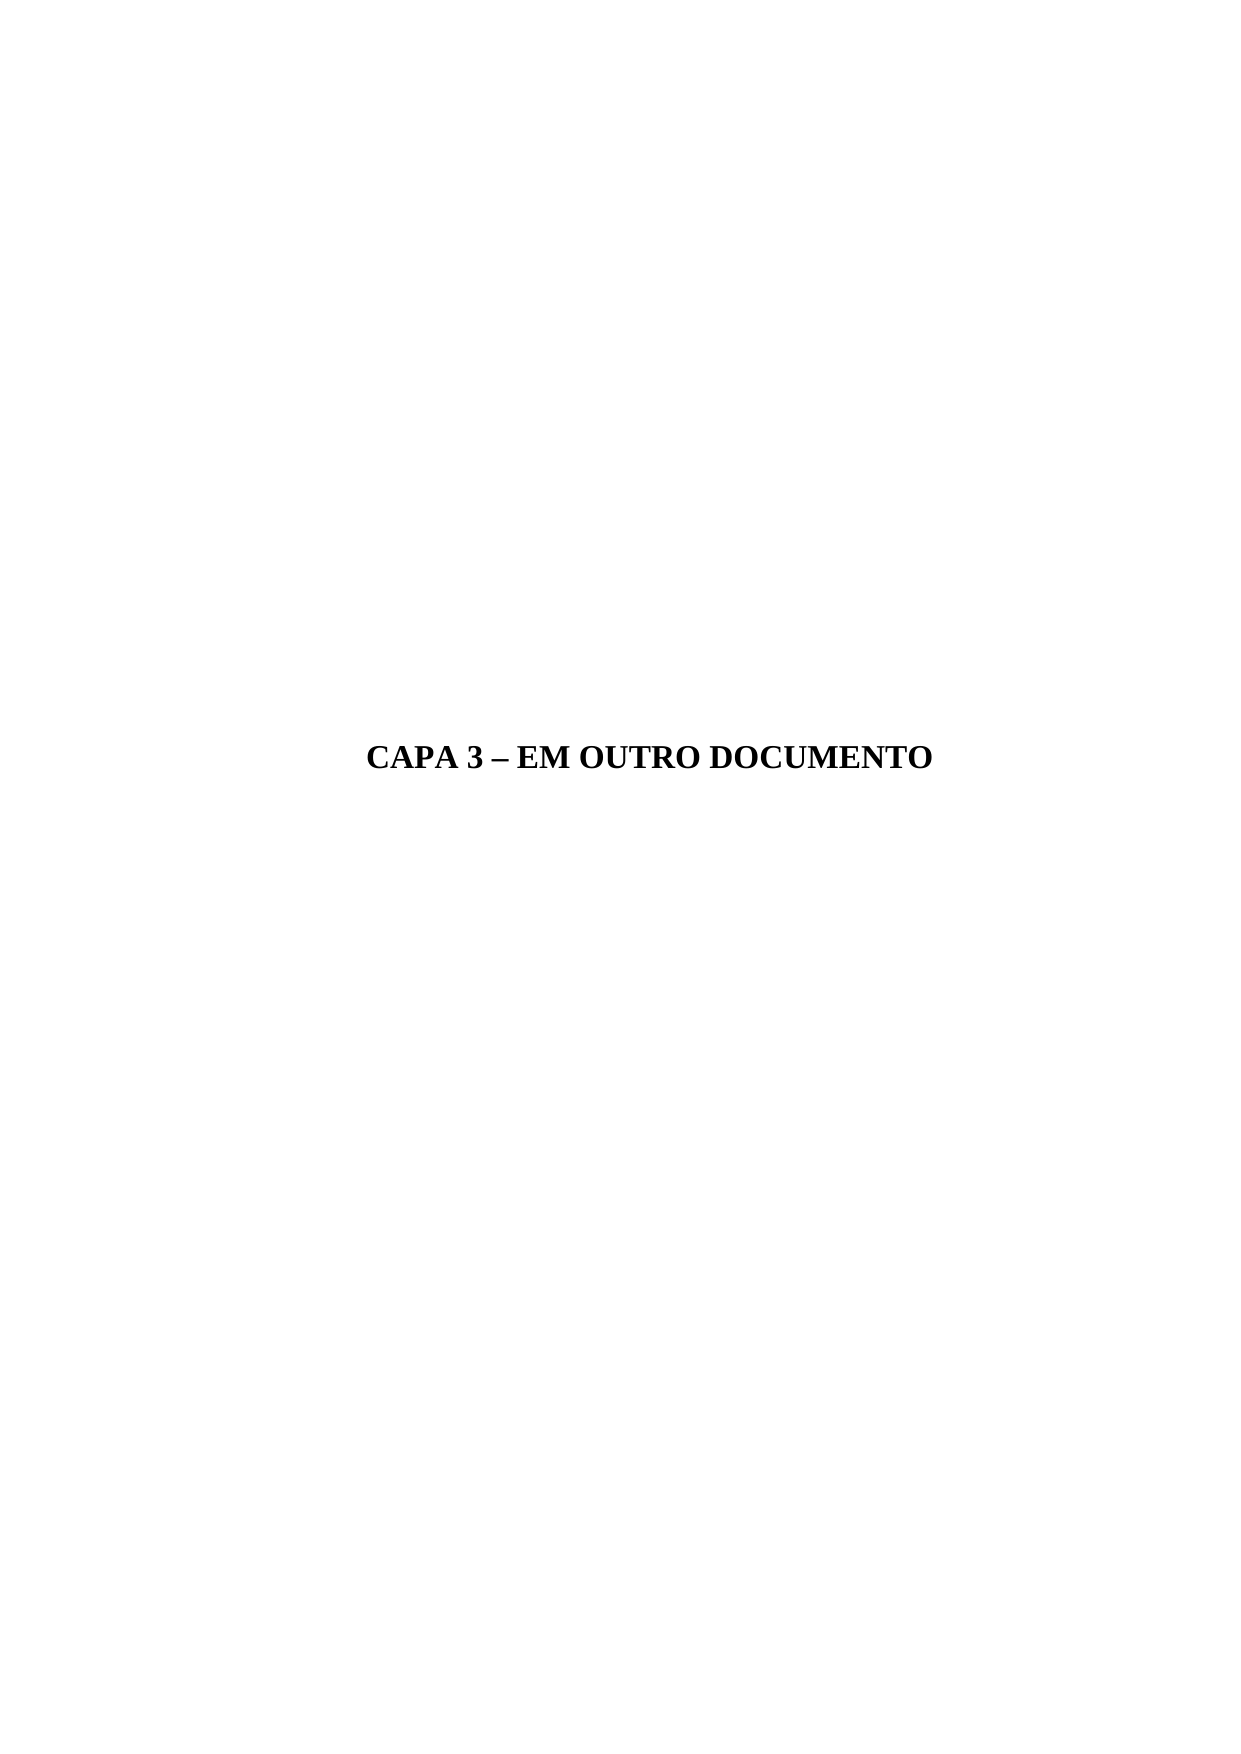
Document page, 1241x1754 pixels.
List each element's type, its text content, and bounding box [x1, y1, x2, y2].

text CAPA 3 – EM OUTRO DOCUMENTO [177, 737, 1122, 775]
